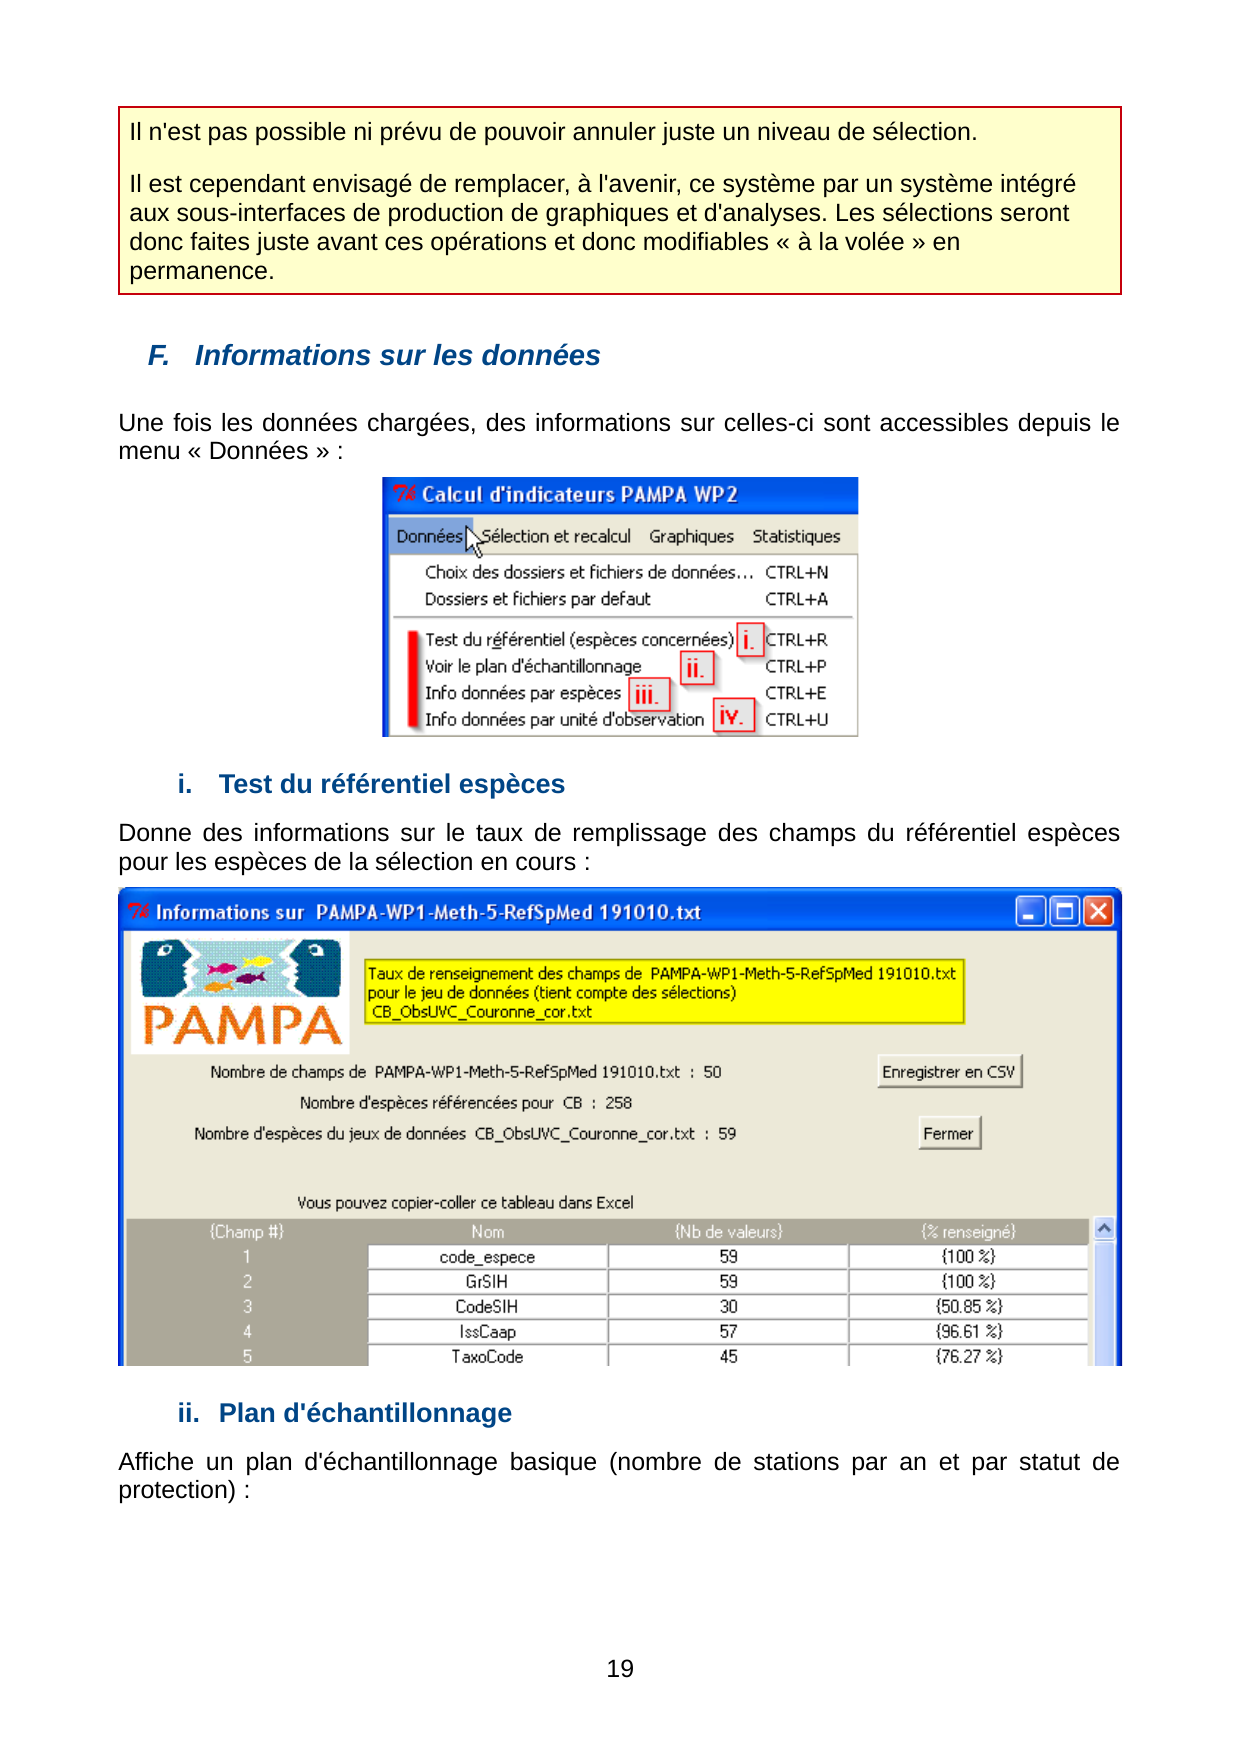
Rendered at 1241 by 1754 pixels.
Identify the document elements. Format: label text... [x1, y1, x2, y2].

picture [381, 477, 859, 737]
text Il est cependant envisagé de remplacer, à l'avenir, ce système par un système intégré aux sous-interfaces de production de graphiques et d'analyses. Les sélections seront donc faites juste avant ces opérations et donc modifiables « à la volée » en permanence. [120, 158, 1120, 293]
text Donne des informations sur le taux de remplissage des champs du référentiel espèces pour les espèces de la sélection en cours : [118, 818, 1122, 875]
picture [118, 887, 1123, 1366]
text Une fois les données chargées, des informations sur celles-ci sont accessibles depuis le menu « Données » : [118, 407, 1122, 465]
text Affiche un plan d'échantillonnage basique (nombre de stations par an et par statut de protection) : [118, 1447, 1122, 1504]
subtitle Informations sur les données [148, 338, 1122, 371]
subtitle Test du référentiel espèces [177, 768, 1122, 799]
subtitle Plan d'échantillonnage [177, 1397, 1122, 1428]
text Il n'est pas possible ni prévu de pouvoir annuler juste un niveau de sélection. [120, 108, 1120, 146]
